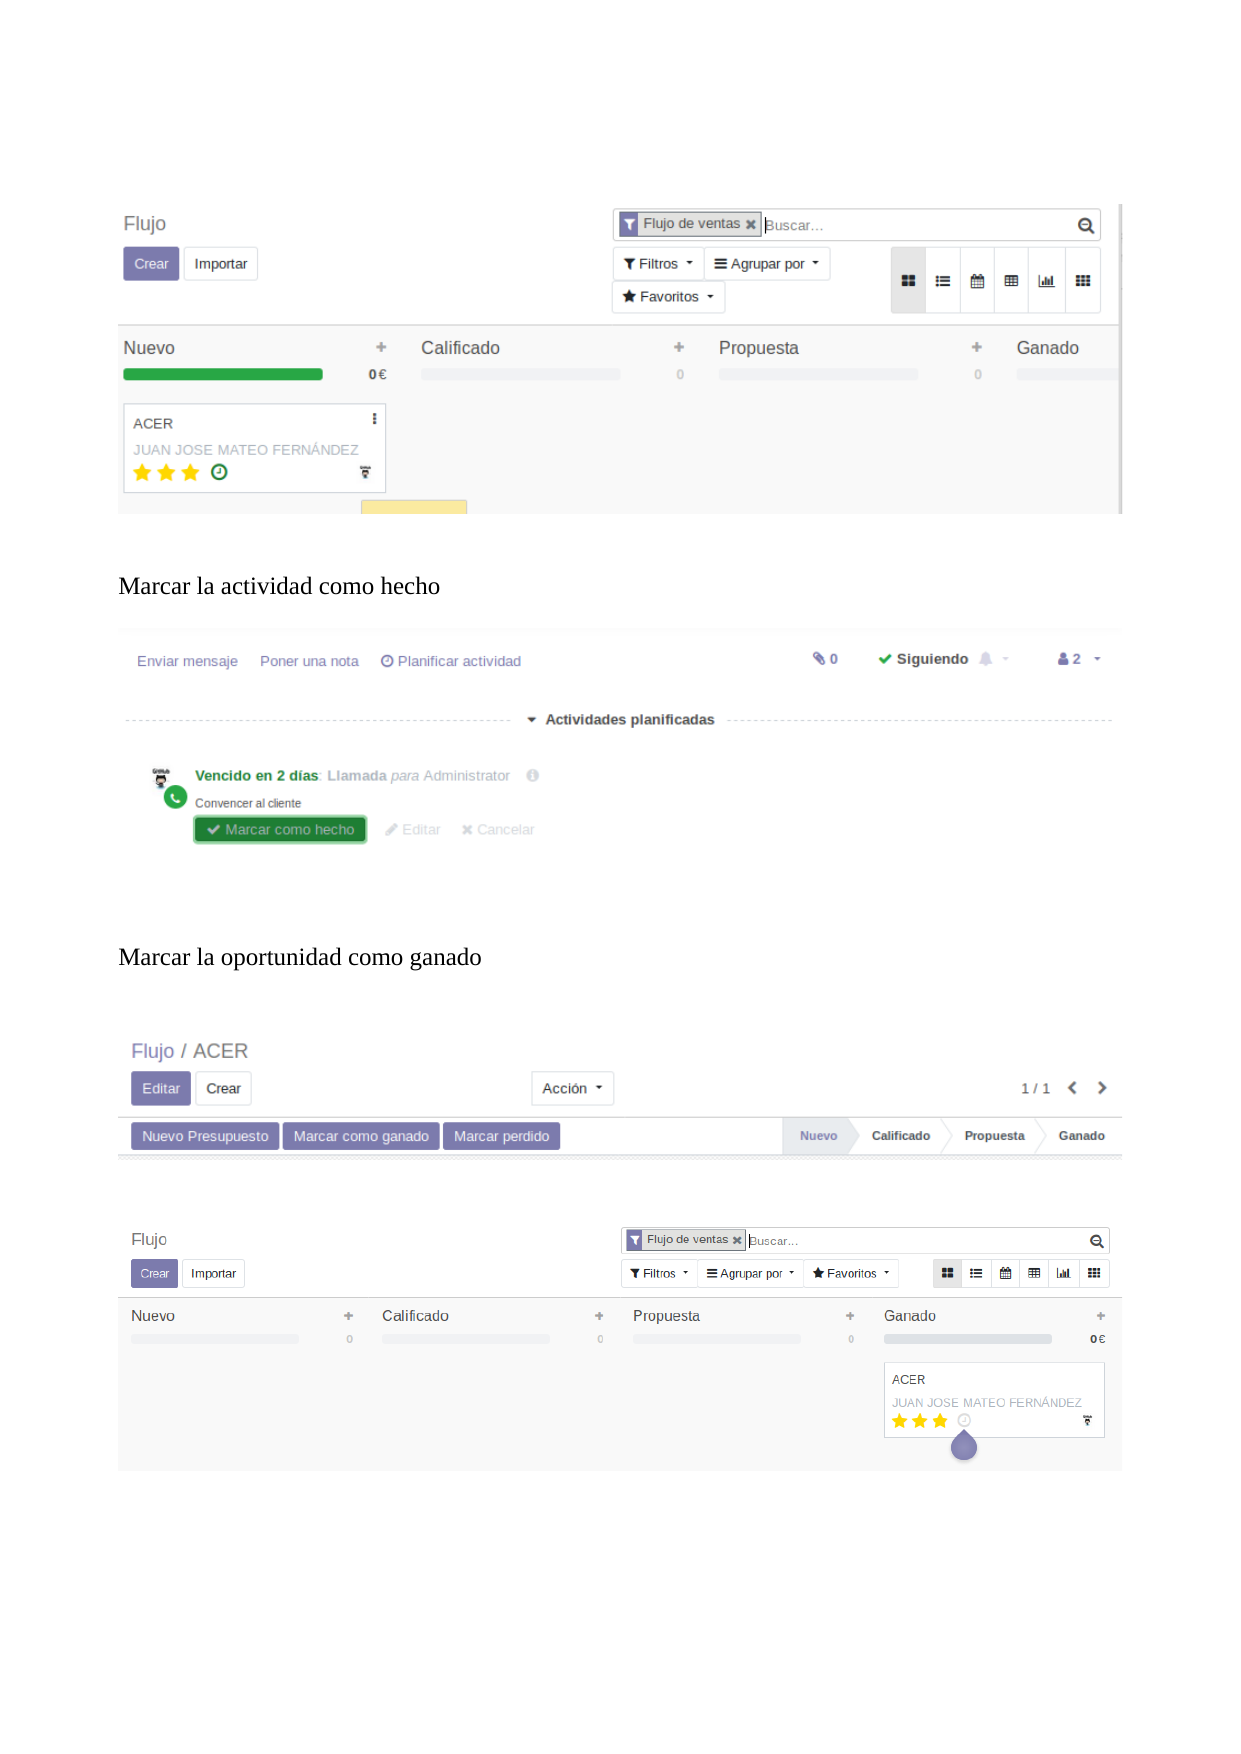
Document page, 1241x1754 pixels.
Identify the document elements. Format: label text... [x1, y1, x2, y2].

picture [118, 1217, 1123, 1471]
text Marcar la oportunidad como ganado [118, 942, 1122, 971]
picture [118, 204, 1123, 514]
text Marcar la actividad como hecho [118, 571, 1122, 600]
picture [118, 1028, 1123, 1160]
picture [118, 628, 1123, 885]
